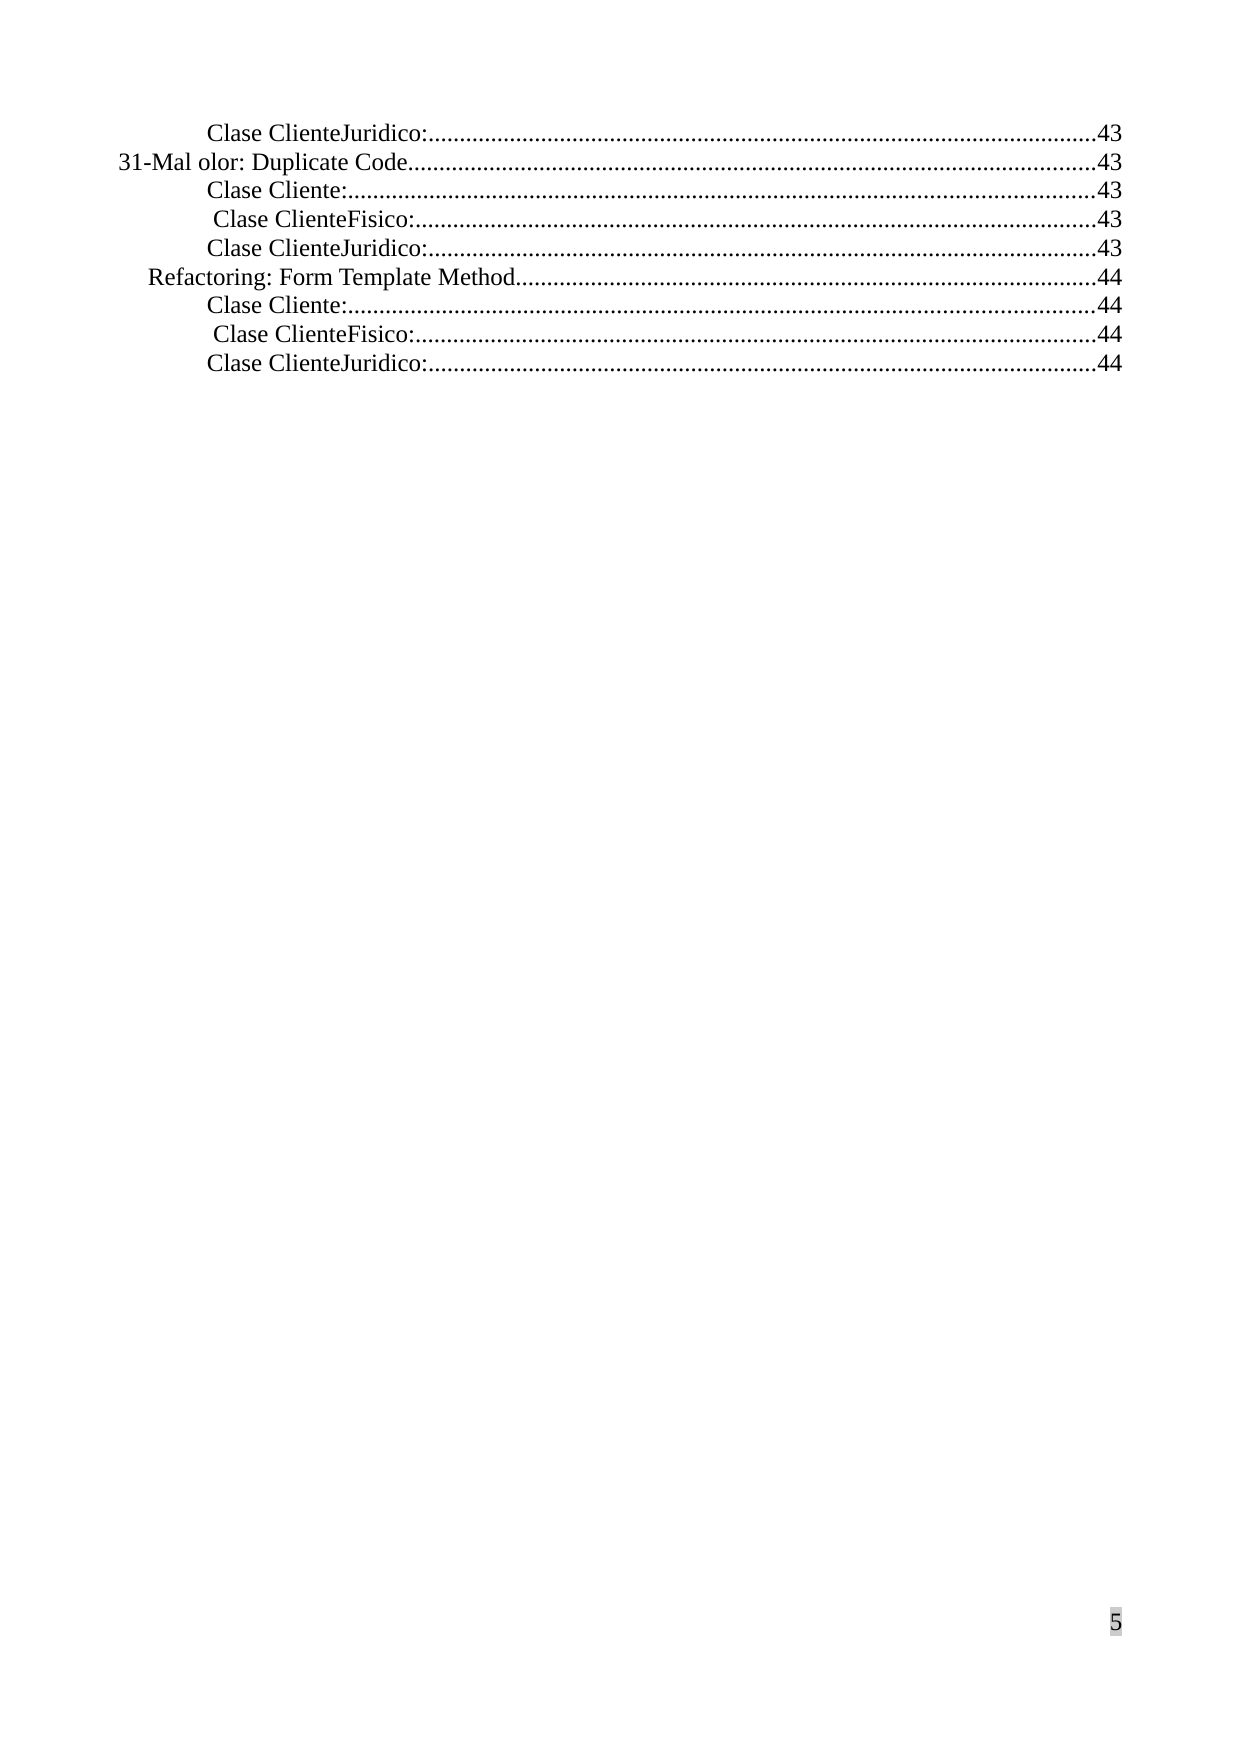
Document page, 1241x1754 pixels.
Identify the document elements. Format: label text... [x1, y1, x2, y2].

text Clase Cliente: 44 [207, 291, 1122, 319]
text Clase ClienteFisico: 44 [207, 319, 1122, 348]
text 31-Mal olor: Duplicate Code 43 [118, 147, 1122, 176]
text Clase ClienteJuridico: 43 [207, 233, 1122, 262]
text Clase ClienteJuridico: 44 [207, 348, 1122, 377]
text Refactoring: Form Template Method 44 [148, 262, 1122, 291]
text Clase ClienteFisico: 43 [207, 204, 1122, 233]
text Clase ClienteJuridico: 43 [207, 118, 1122, 147]
text Clase Cliente: 43 [207, 176, 1122, 204]
